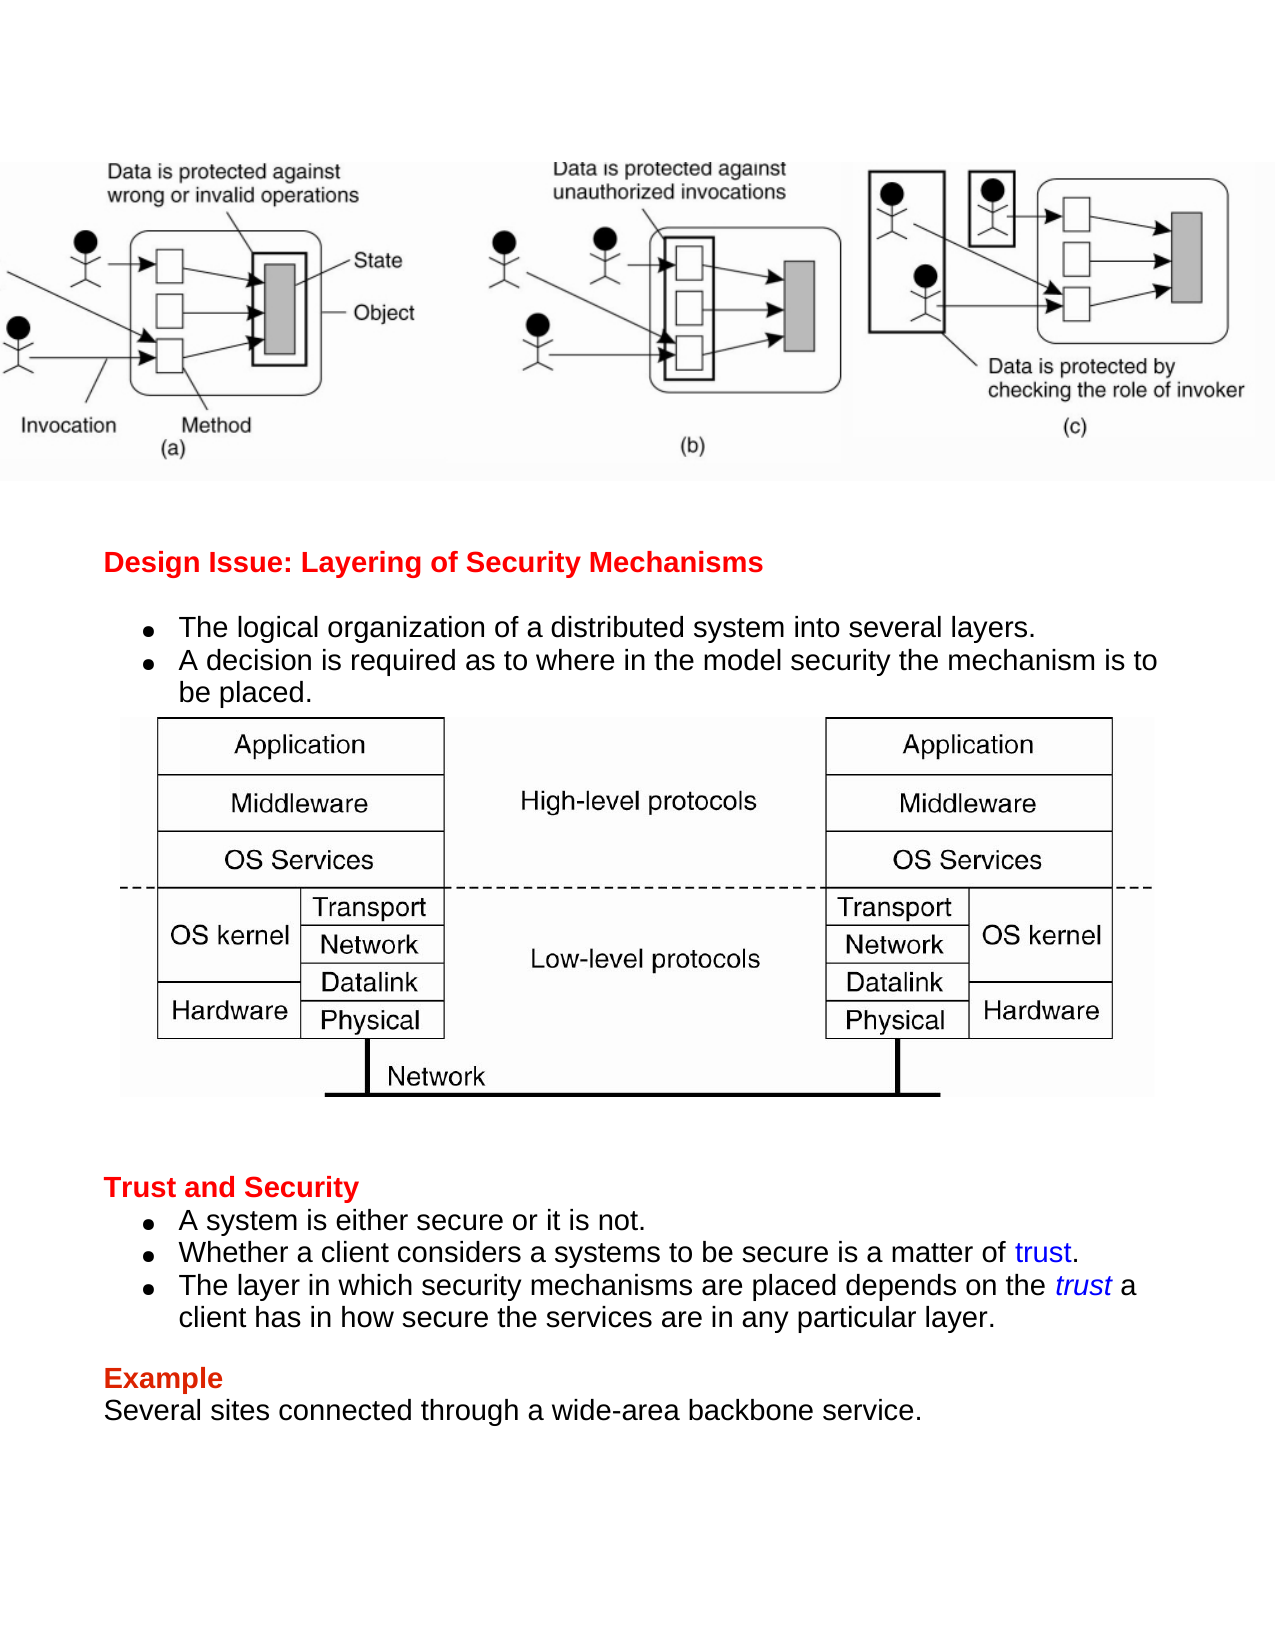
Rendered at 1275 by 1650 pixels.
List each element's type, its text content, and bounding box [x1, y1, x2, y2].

text Several sites connected through a wide-area backbone service. [103, 1394, 1172, 1427]
list A decision is required as to where in the model security the mechanism is to be placed. [141, 643, 1172, 709]
list The layer in which security mechanisms are placed depends on the trust a client has in how secure the services are in any particular layer. [141, 1269, 1172, 1334]
picture [120, 717, 1155, 1097]
list Whether a client considers a systems to be secure is a matter of trust. [141, 1236, 1172, 1269]
picture [0, 162, 1275, 481]
text Example [103, 1362, 1172, 1394]
text Trust and Security [103, 1171, 1172, 1203]
list A system is either secure or it is not. [141, 1203, 1172, 1236]
text Design Issue: Layering of Security Mechanisms [103, 546, 1172, 578]
list The logical organization of a distributed system into several layers. [141, 611, 1172, 643]
